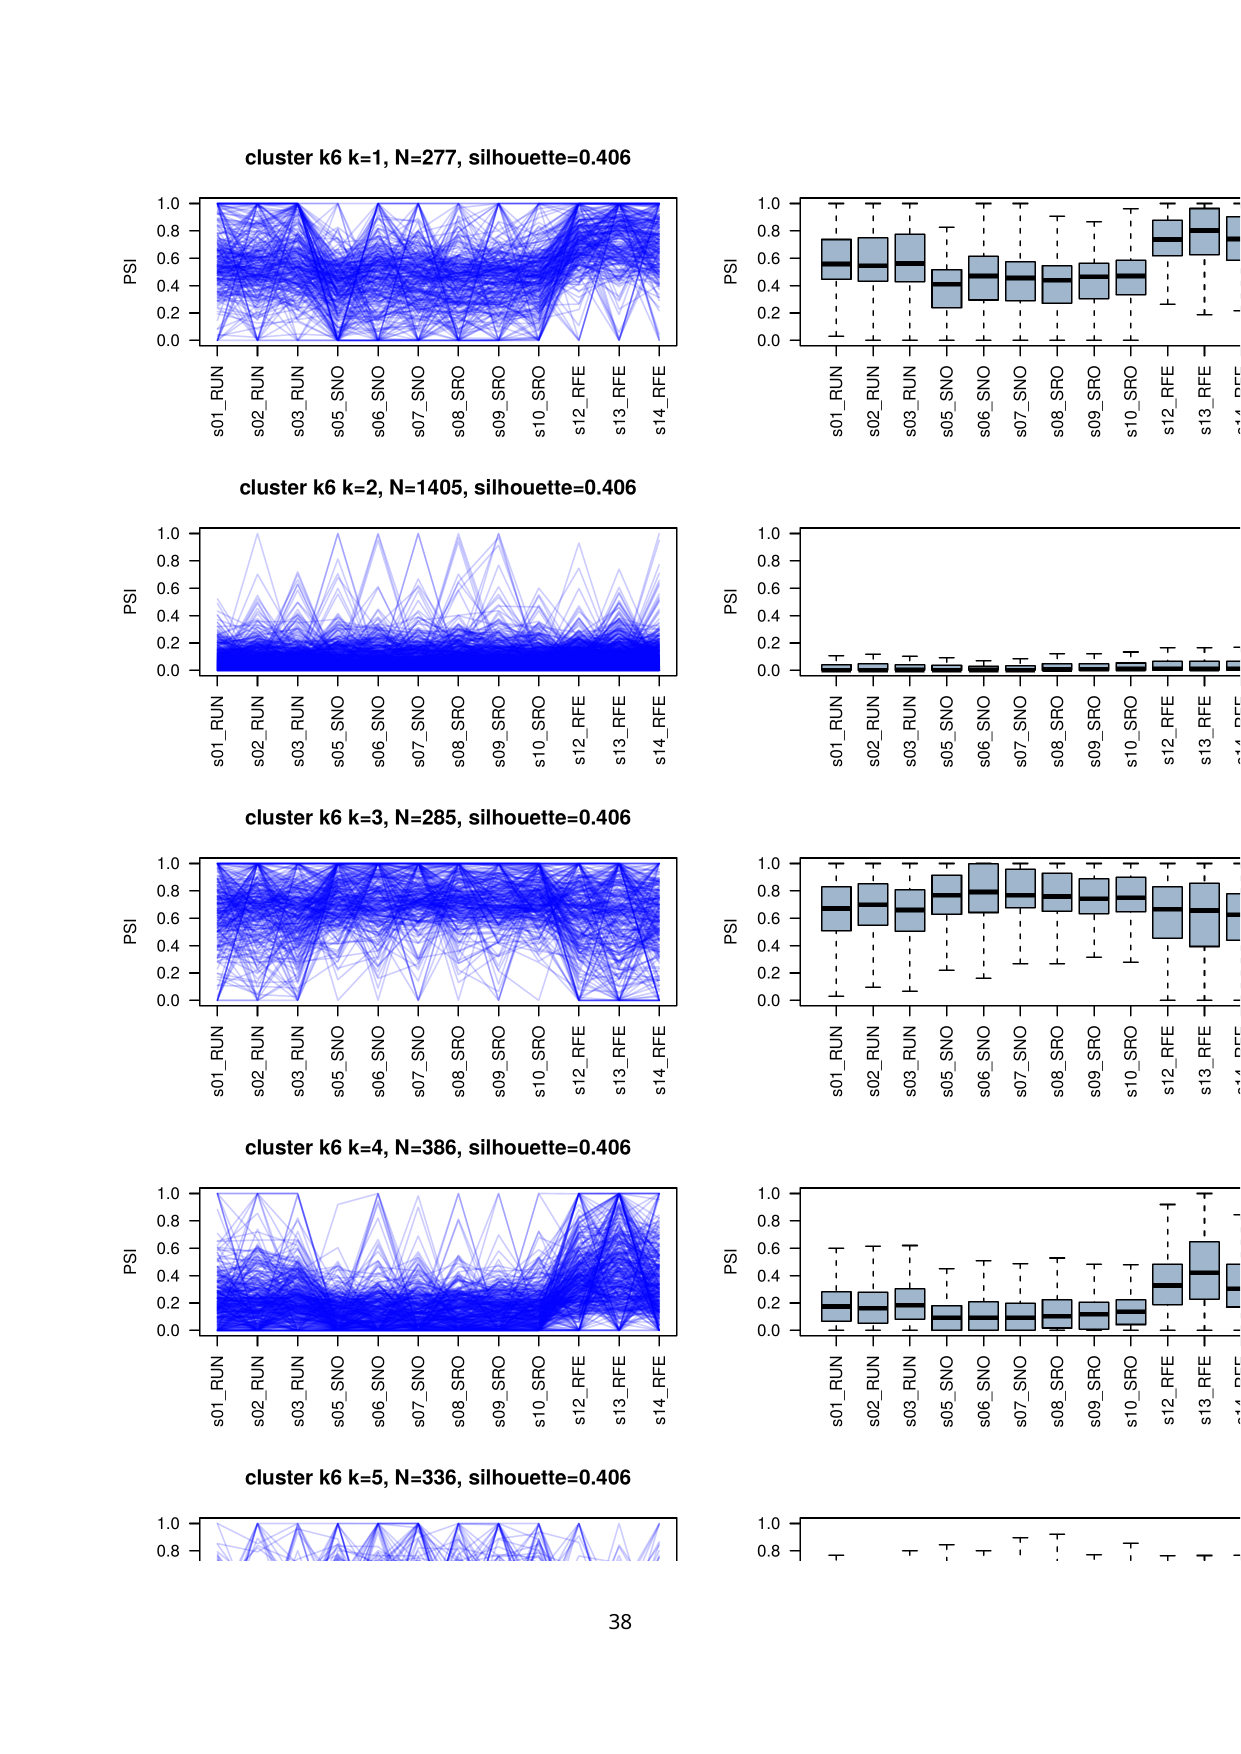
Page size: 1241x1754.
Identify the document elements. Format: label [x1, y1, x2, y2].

picture [118, 118, 1241, 1561]
